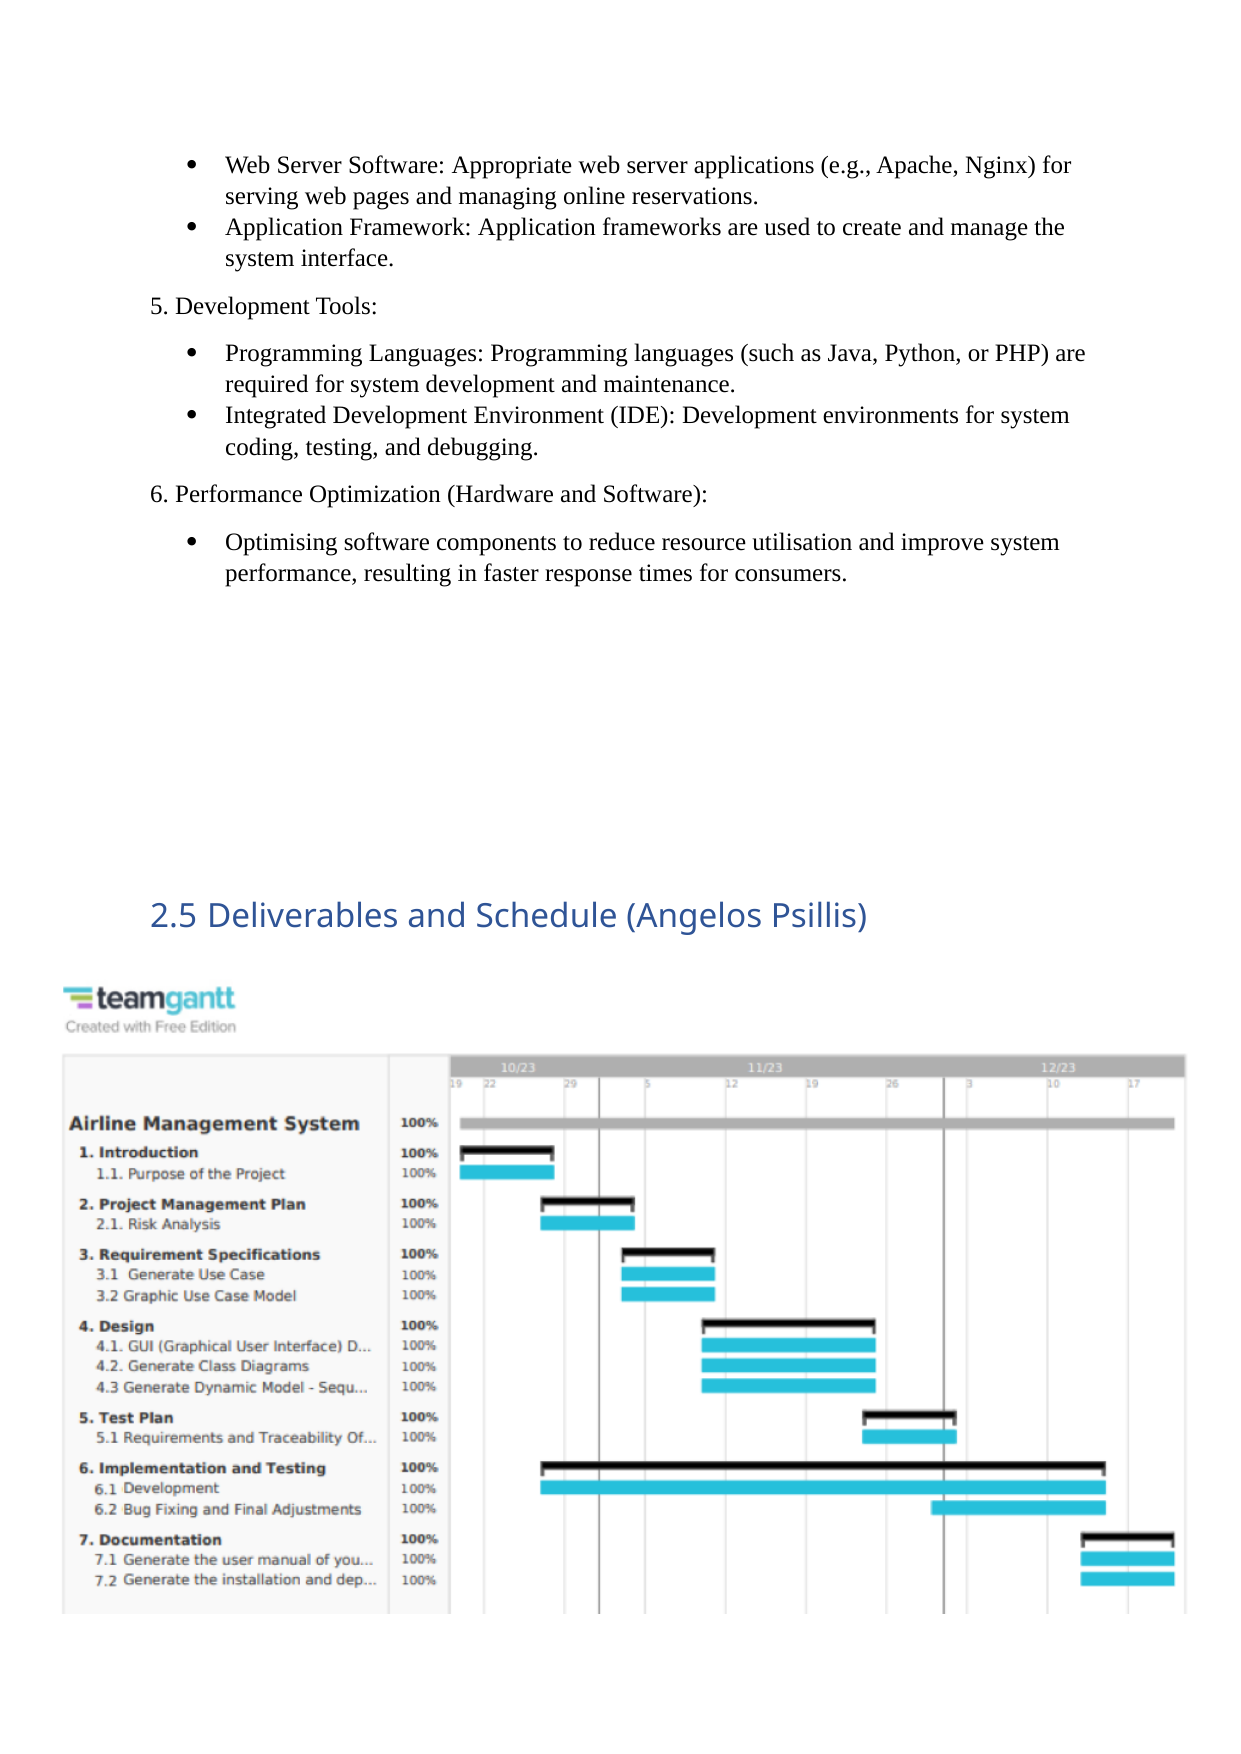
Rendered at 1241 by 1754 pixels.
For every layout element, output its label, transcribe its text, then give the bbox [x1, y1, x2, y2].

text 6. Performance Optimization (Hardware and Software): [150, 479, 1090, 508]
subtitle 2.5 Deliverables and Schedule (Angelos Psillis) [150, 892, 1090, 937]
text 5. Development Tools: [150, 291, 1090, 319]
list Programming Languages: Programming languages (such as Java, Python, or PHP) are required for system development and maintenance. [187, 338, 1090, 398]
list Application Framework: Application frameworks are used to create and manage the system interface. [187, 212, 1090, 272]
list Optimising software components to reduce resource utilisation and improve system performance, resulting in faster response times for consumers. [187, 527, 1090, 587]
list Web Server Software: Appropriate web server applications (e.g., Apache, Nginx) for serving web pages and managing online reservations. [187, 150, 1090, 210]
picture [99, 978, 1195, 1615]
list Integrated Development Environment (IDE): Development environments for system coding, testing, and debugging. [187, 401, 1090, 460]
